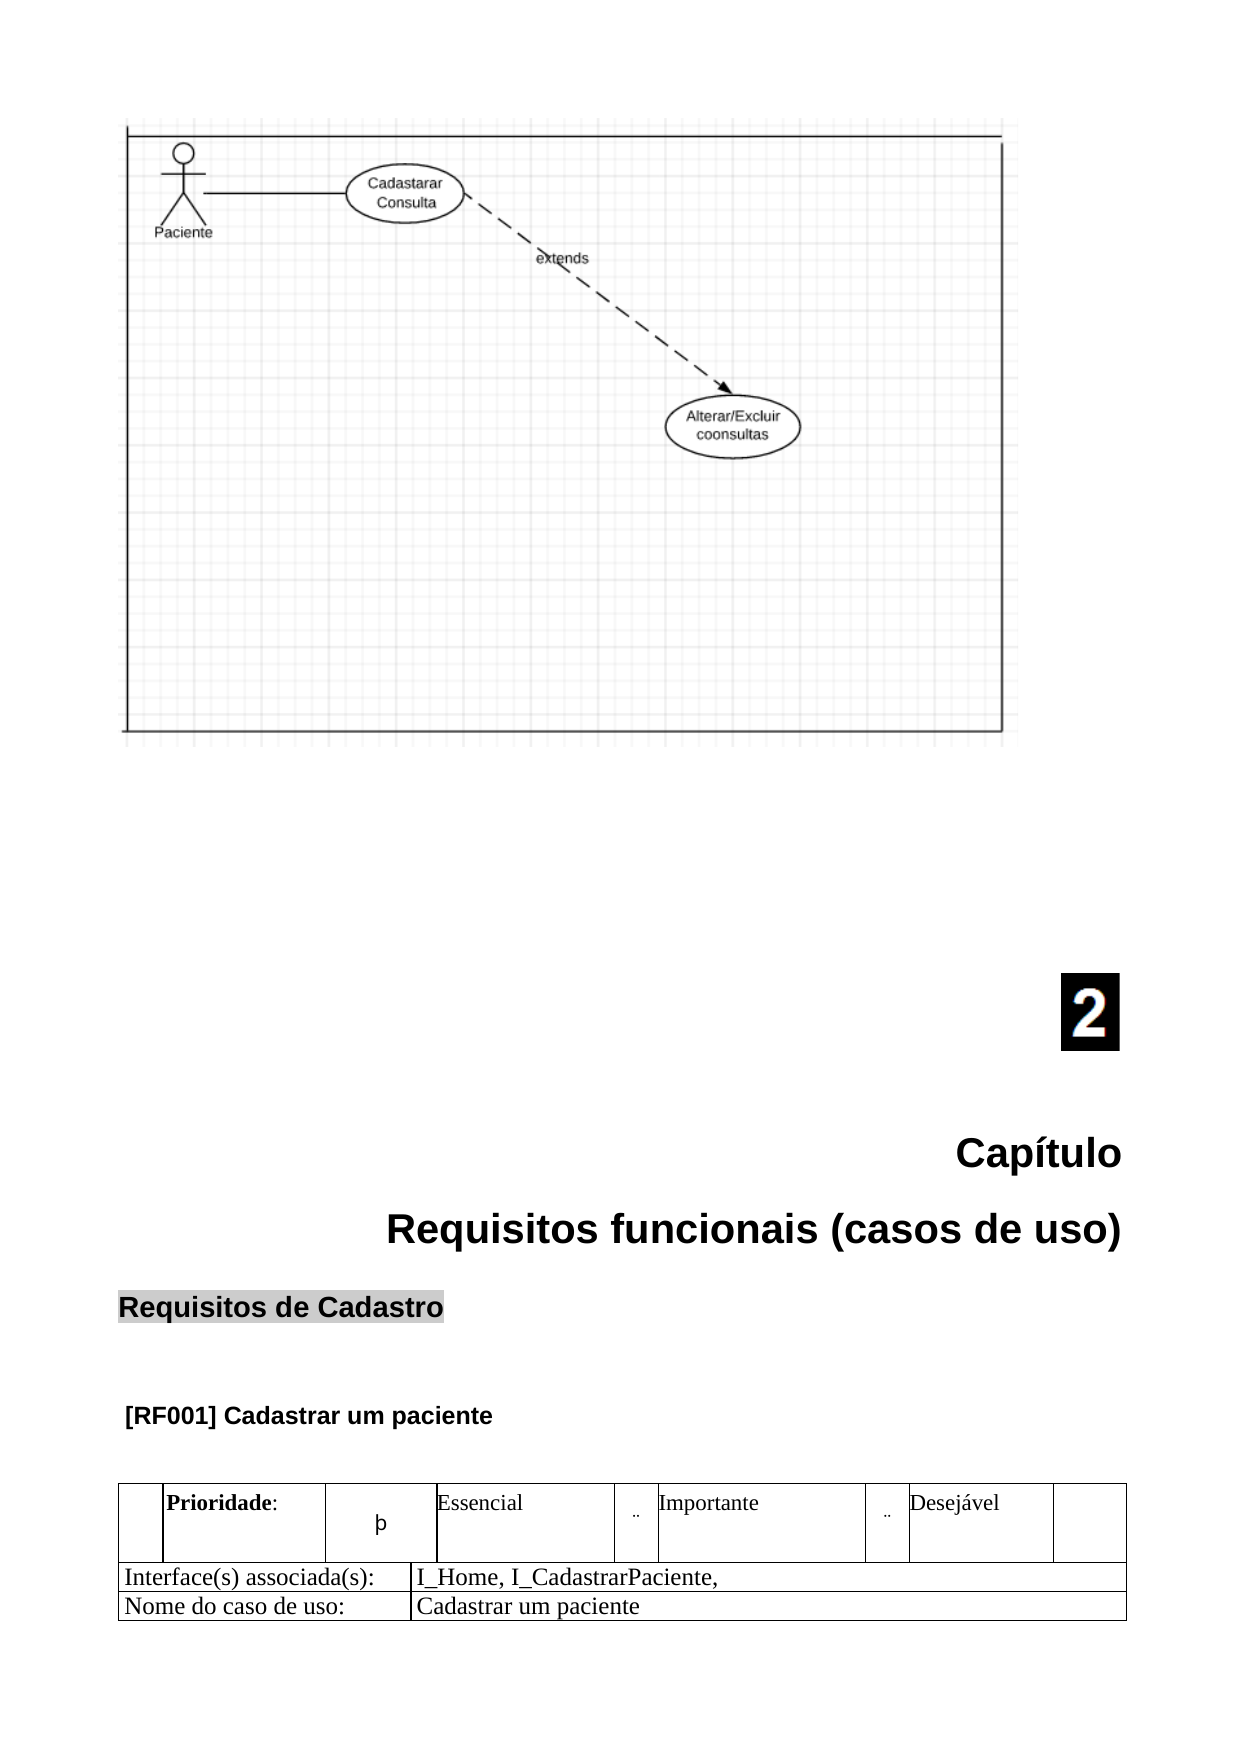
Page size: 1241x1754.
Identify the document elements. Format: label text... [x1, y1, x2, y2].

table_header Prioridade: [164, 1484, 325, 1562]
table_header Essencial [438, 1484, 614, 1562]
table_header ¨ [866, 1484, 909, 1562]
table_header ¨ [615, 1484, 658, 1562]
table_header Desejável [910, 1484, 1053, 1562]
table_cell Nome do caso de uso: [119, 1592, 410, 1620]
table_header Importante [659, 1484, 865, 1562]
table_header þ [326, 1484, 436, 1562]
table_header [1054, 1484, 1126, 1562]
table_cell Cadastrar um paciente [412, 1592, 1126, 1620]
table_header [119, 1484, 162, 1562]
text Requisitos funcionais (casos de uso) [118, 1204, 1122, 1252]
table_cell Interface(s) associada(s): [119, 1563, 410, 1591]
table_cell I_Home, I_CadastrarPaciente, [412, 1563, 1126, 1591]
text [RF001] Cadastrar um paciente [118, 1401, 1122, 1430]
text Requisitos de Cadastro [118, 1290, 1122, 1323]
text Capítulo [118, 1128, 1122, 1176]
